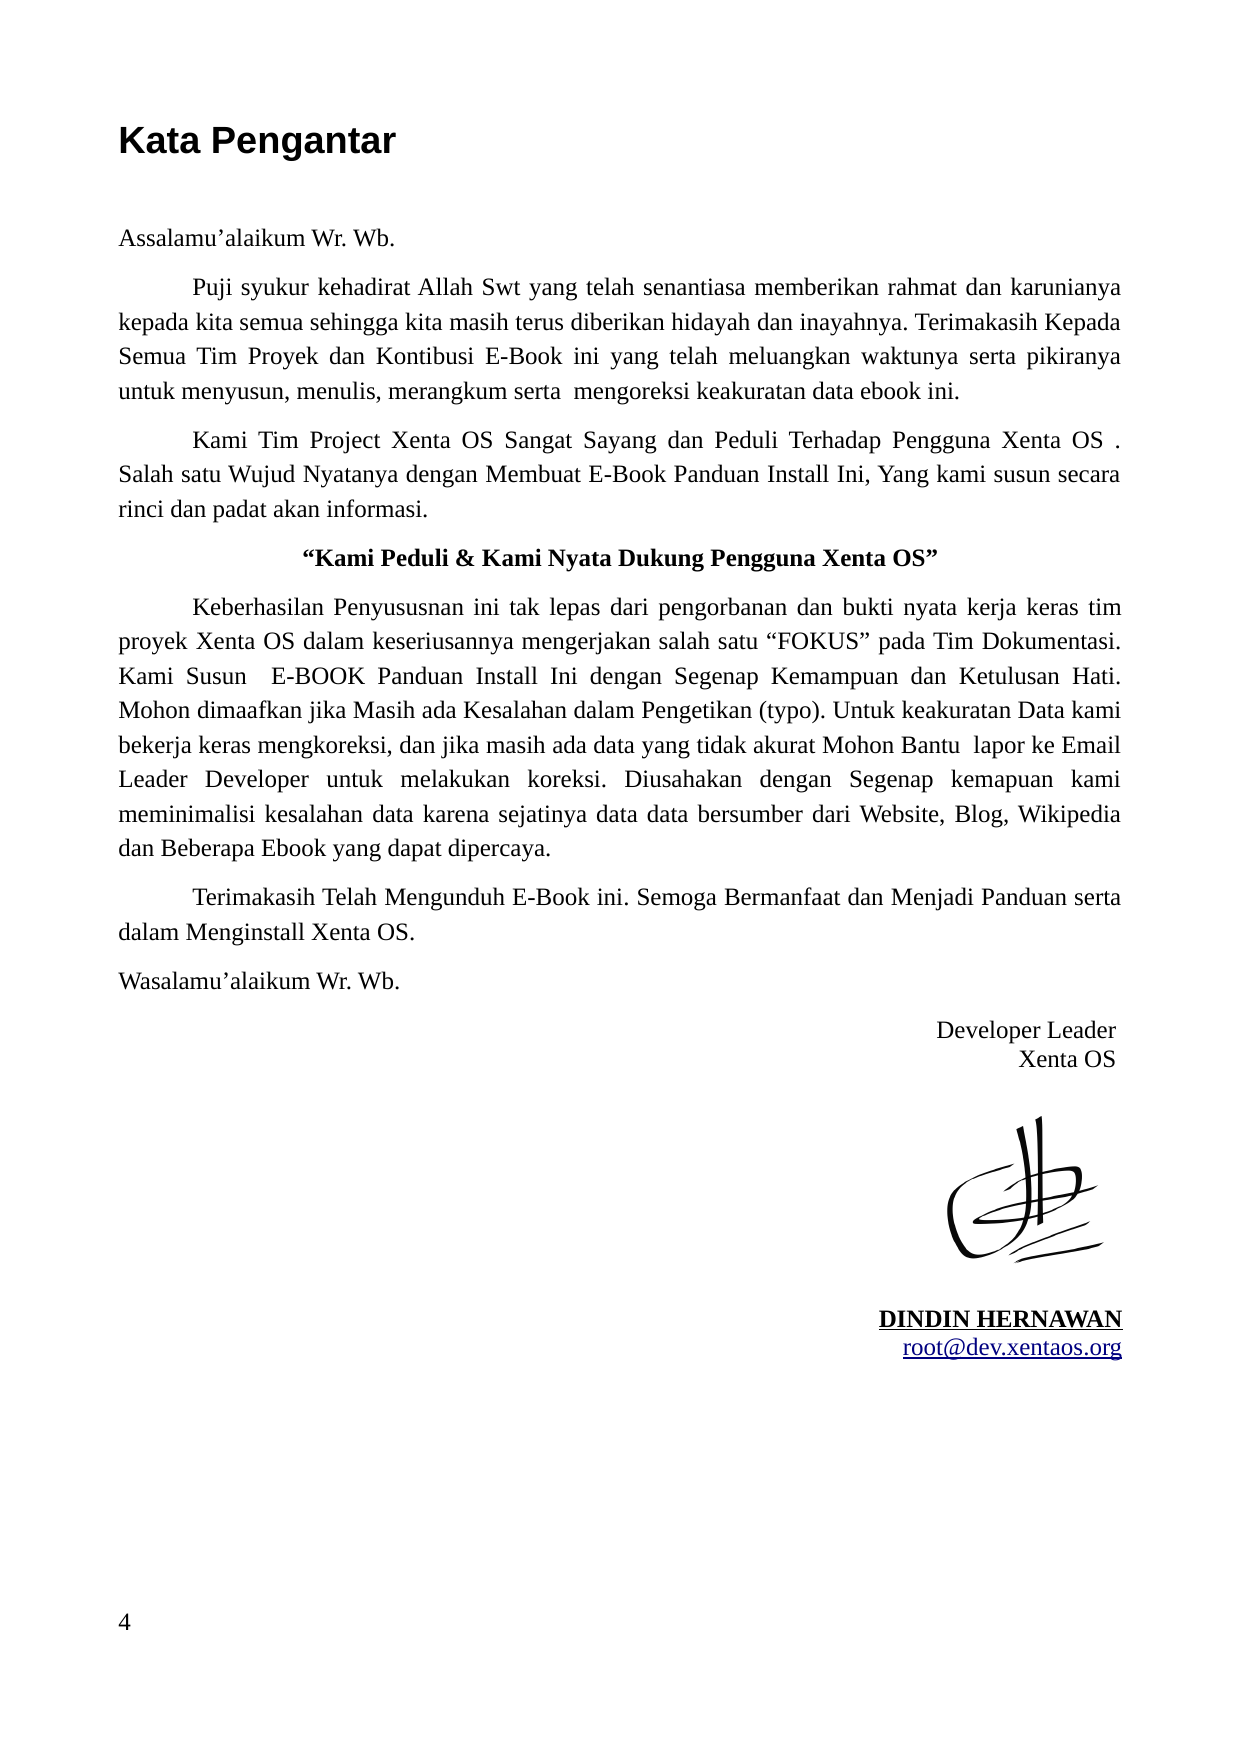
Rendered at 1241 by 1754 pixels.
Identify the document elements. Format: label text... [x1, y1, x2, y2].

text Keberhasilan Penyususnan ini tak lepas dari pengorbanan dan bukti nyata kerja keras tim proyek Xenta OS dalam keseriusannya mengerjakan salah satu “FOKUS” pada Tim Dokumentasi. Kami Susun E-BOOK Panduan Install Ini dengan Segenap Kemampuan dan Ketulusan Hati. Mohon dimaafkan jika Masih ada Kesalahan dalam Pengetikan (typo). Untuk keakuratan Data kami bekerja keras mengkoreksi, dan jika masih ada data yang tidak akurat Mohon Bantu lapor ke Email Leader Developer untuk melakukan koreksi. Diusahakan dengan Segenap kemapuan kami meminimalisi kesalahan data karena sejatinya data data bersumber dari Website, Blog, Wikipedia dan Beberapa Ebook yang dapat dipercaya. [118, 592, 1122, 862]
text Xenta OS [118, 1044, 1122, 1072]
text Terimakasih Telah Mengunduh E-Book ini. Semoga Bermanfaat dan Menjadi Panduan serta dalam Menginstall Xenta OS. [118, 882, 1122, 946]
text Puji syukur kehadirat Allah Swt yang telah senantiasa memberikan rahmat dan karunianya kepada kita semua sehingga kita masih terus diberikan hidayah dan inayahnya. Terimakasih Kepada Semua Tim Proyek dan Kontibusi E-Book ini yang telah meluangkan waktunya serta pikiranya untuk menyusun, menulis, merangkum serta mengoreksi keakuratan data ebook ini. [118, 272, 1122, 404]
text Wasalamu’alaikum Wr. Wb. [118, 966, 1122, 995]
text root@dev.xentaos.org [118, 1332, 1122, 1361]
text DINDIN HERNAWAN [118, 1304, 1122, 1332]
text Assalamu’alaikum Wr. Wb. [118, 223, 1122, 252]
text “Kami Peduli & Kami Nyata Dukung Pengguna Xenta OS” [118, 543, 1122, 572]
picture [941, 1104, 1112, 1275]
subtitle Kata Pengantar [118, 118, 1122, 162]
text Kami Tim Project Xenta OS Sangat Sayang dan Peduli Terhadap Pengguna Xenta OS . Salah satu Wujud Nyatanya dengan Membuat E-Book Panduan Install Ini, Yang kami susun secara rinci dan padat akan informasi. [118, 425, 1122, 523]
text Developer Leader [118, 1015, 1122, 1044]
